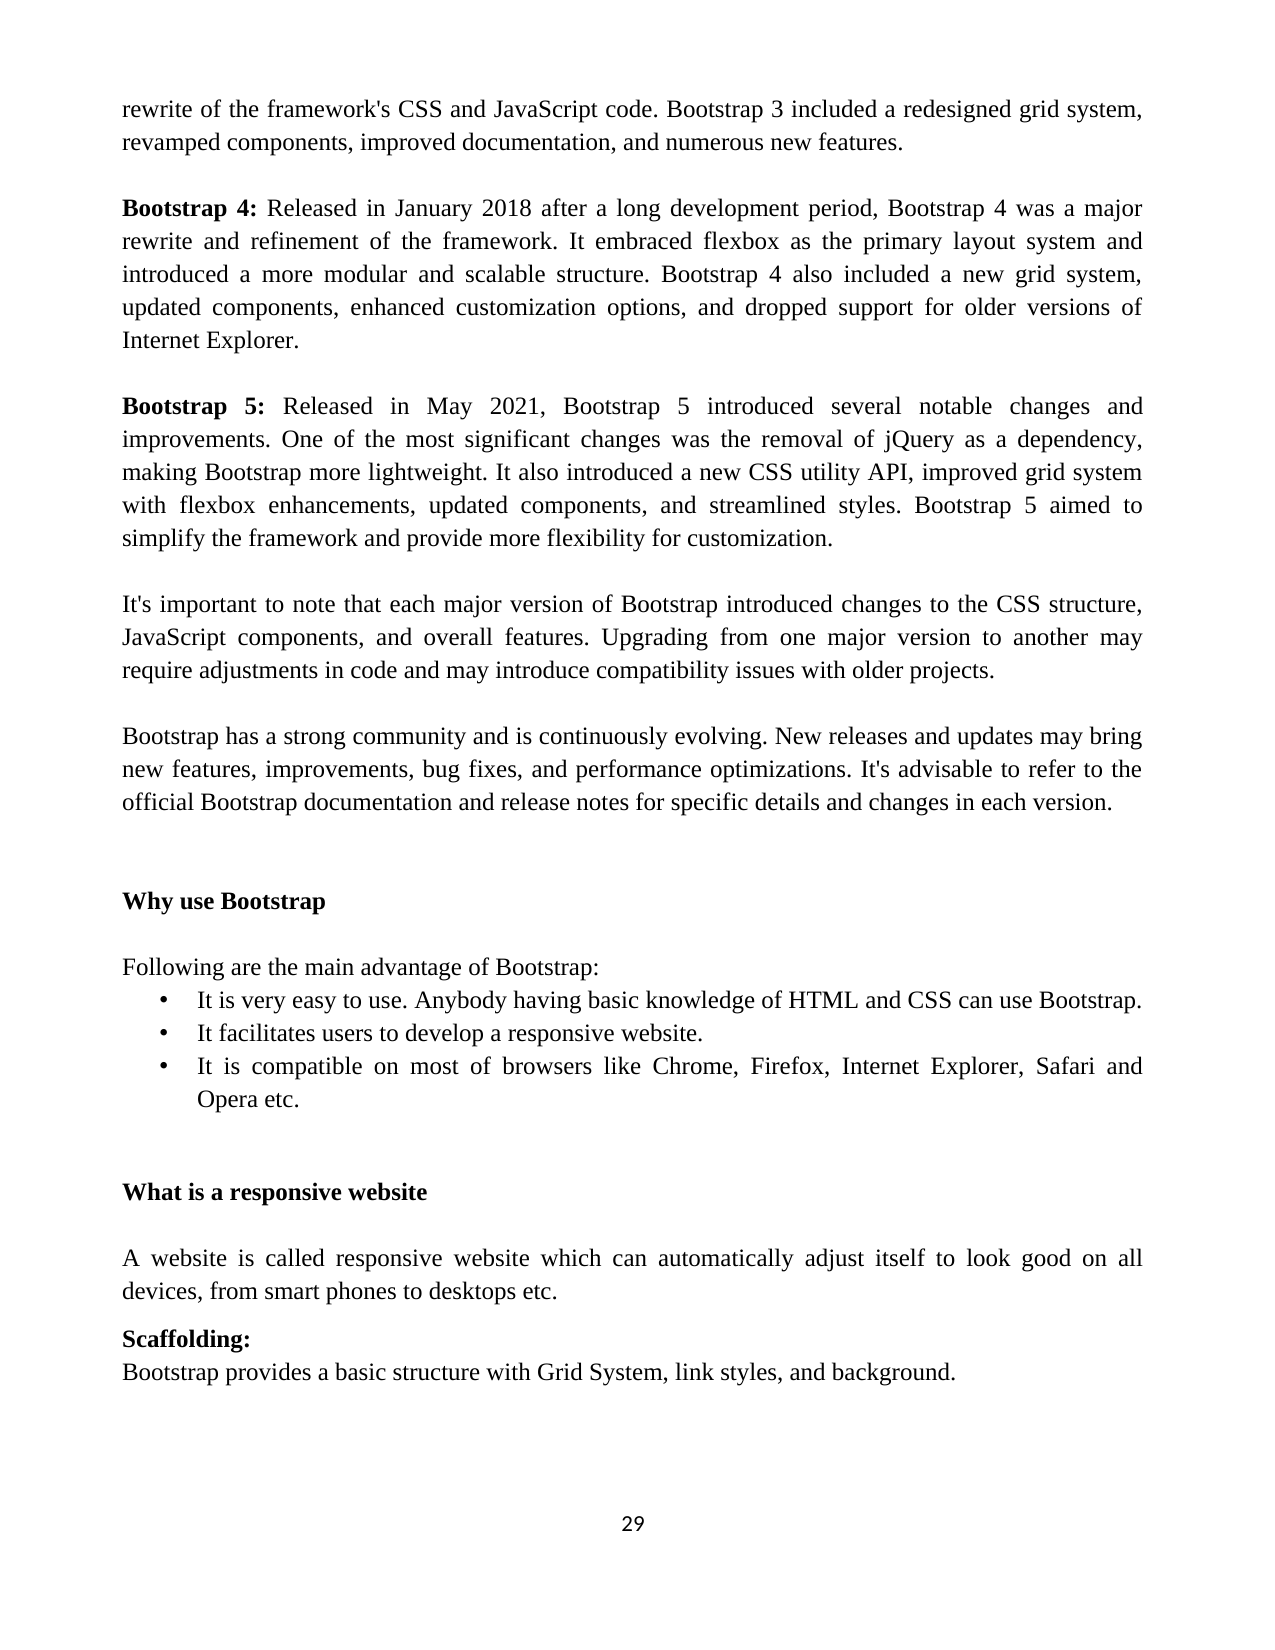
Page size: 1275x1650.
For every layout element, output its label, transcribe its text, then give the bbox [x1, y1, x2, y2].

subtitle What is a responsive website [122, 1177, 1144, 1206]
text Bootstrap has a strong community and is continuously evolving. New releases and updates may bring new features, improvements, bug fixes, and performance optimizations. It's advisable to refer to the official Bootstrap documentation and release notes for specific details and changes in each version. [122, 721, 1144, 816]
text Following are the main advantage of Bootstrap: [122, 952, 1144, 981]
list It is compatible on most of browsers like Chrome, Firefox, Internet Explorer, Safari and Opera etc. [159, 1051, 1144, 1113]
text It's important to note that each major version of Bootstrap introduced changes to the CSS structure, JavaScript components, and overall features. Upgrading from one major version to another may require adjustments in code and may introduce compatibility issues with older projects. [122, 589, 1144, 684]
list It is very easy to use. Anybody having basic knowledge of HTML and CSS can use Bootstrap. [159, 985, 1144, 1014]
text Scaffolding: [122, 1324, 1144, 1353]
text Bootstrap 5: Released in May 2021, Bootstrap 5 introduced several notable changes and improvements. One of the most significant changes was the removal of jQuery as a dependency, making Bootstrap more lightweight. It also introduced a new CSS utility API, improved grid system with flexbox enhancements, updated components, and streamlined styles. Bootstrap 5 aimed to simplify the framework and provide more flexibility for customization. [122, 391, 1144, 552]
text A website is called responsive website which can automatically adjust itself to look good on all devices, from smart phones to desktops etc. [122, 1243, 1144, 1305]
text Bootstrap 4: Released in January 2018 after a long development period, Bootstrap 4 was a major rewrite and refinement of the framework. It embraced flexbox as the primary layout system and introduced a more modular and scalable structure. Bootstrap 4 also included a new grid system, updated components, enhanced customization options, and dropped support for older versions of Internet Explorer. [122, 193, 1144, 354]
text rewrite of the framework's CSS and JavaScript code. Bootstrap 3 included a redesigned grid system, revamped components, improved documentation, and numerous new features. [122, 94, 1144, 156]
text Bootstrap provides a basic structure with Grid System, link styles, and background. [122, 1357, 1144, 1386]
subtitle Why use Bootstrap [122, 886, 1144, 915]
list It facilitates users to develop a responsive website. [159, 1018, 1144, 1047]
